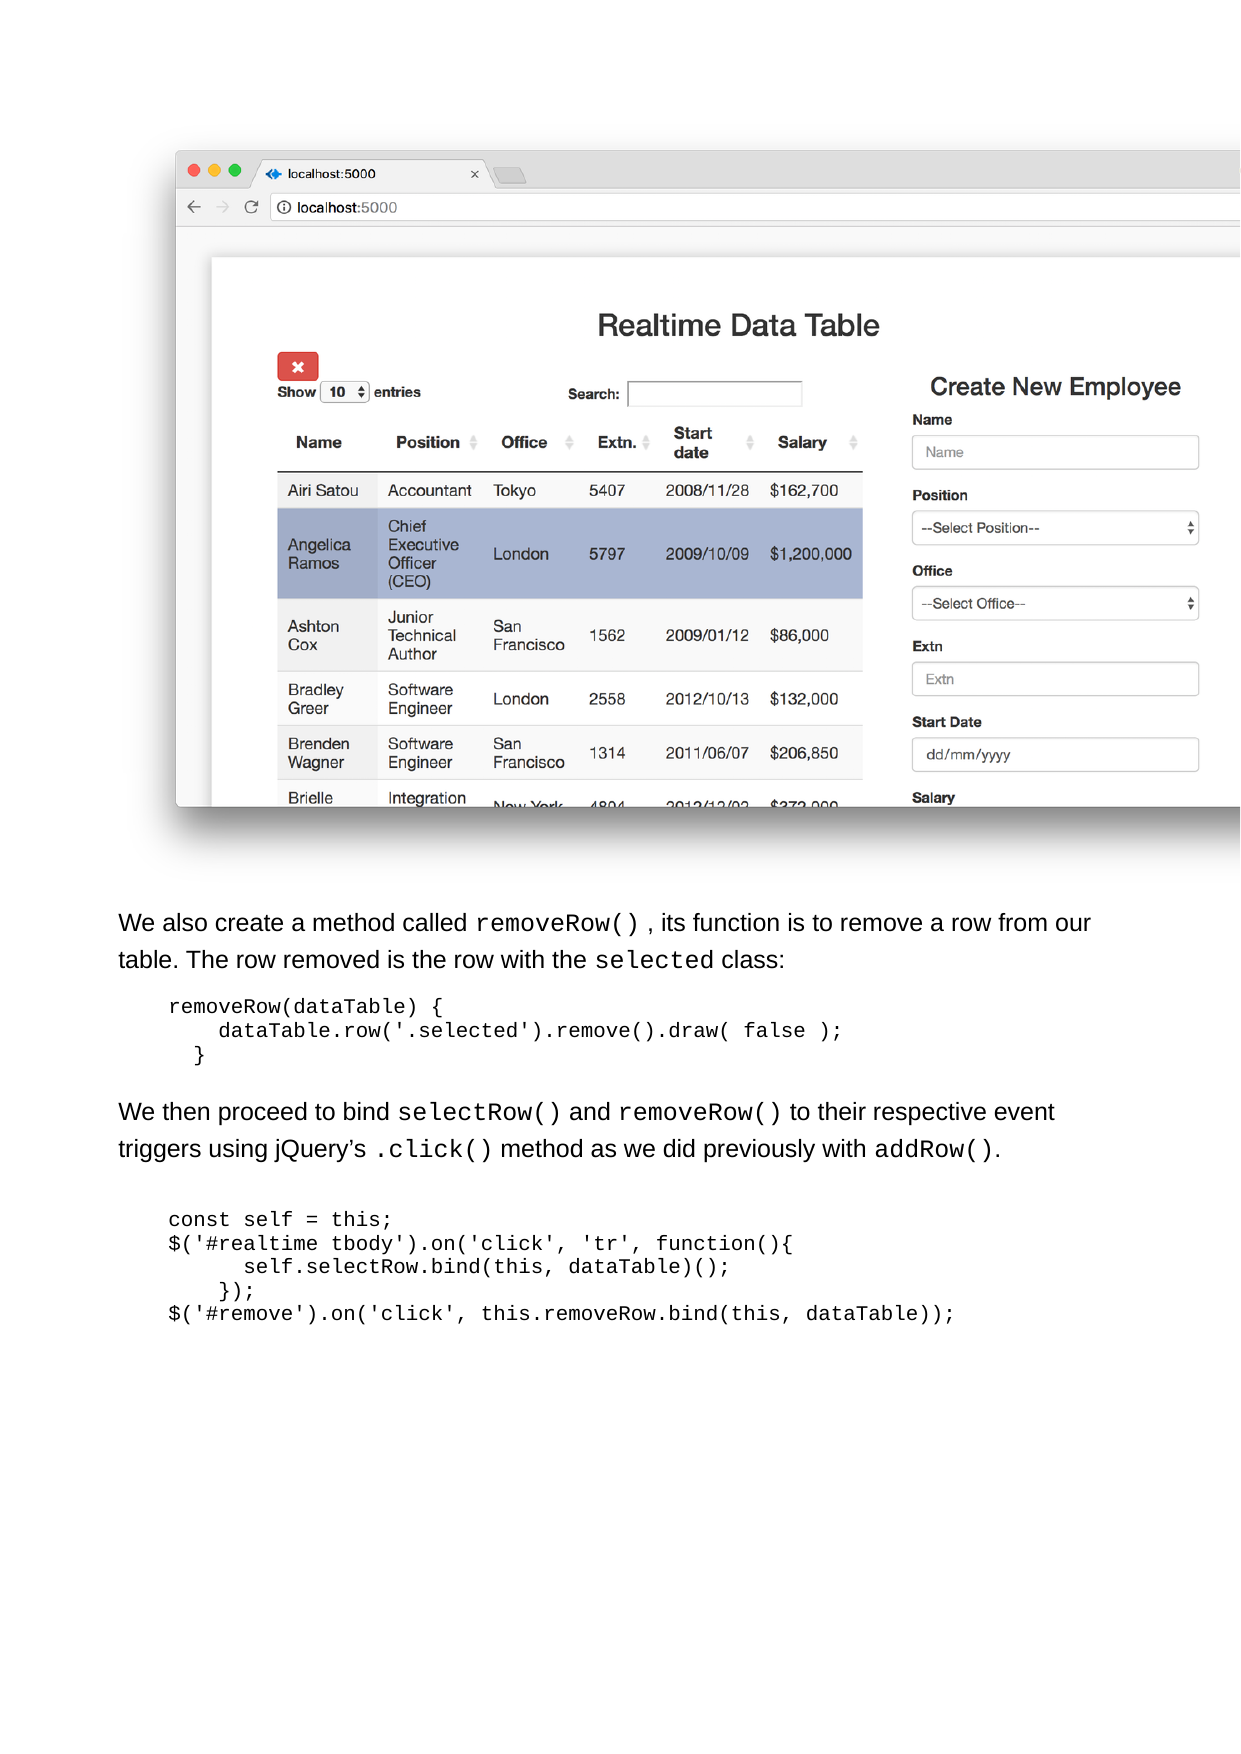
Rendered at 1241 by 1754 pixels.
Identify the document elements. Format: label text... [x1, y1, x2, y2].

text removeRow(dataTable) { [118, 996, 1122, 1020]
text } [118, 1044, 1122, 1067]
text $('#remove').on('click', this.removeRow.bind(this, dataTable)); [118, 1303, 1122, 1327]
picture [118, 118, 1241, 888]
text $('#realtime tbody').on('click', 'tr', function(){ [118, 1232, 1122, 1256]
text dataTable.row('.selected').remove().draw( false ); [118, 1020, 1122, 1044]
text self.selectRow.bind(this, dataTable)(); [118, 1256, 1122, 1280]
text const self = this; [118, 1209, 1122, 1232]
text We also create a method called removeRow() , its function is to remove a row from our table. The row removed is the row with the selected class: [118, 908, 1122, 976]
text We then proceed to bind selectRow() and removeRow() to their respective event triggers using jQuery’s .click() method as we did previously with addRow(). [118, 1097, 1122, 1164]
text }); [118, 1280, 1122, 1303]
